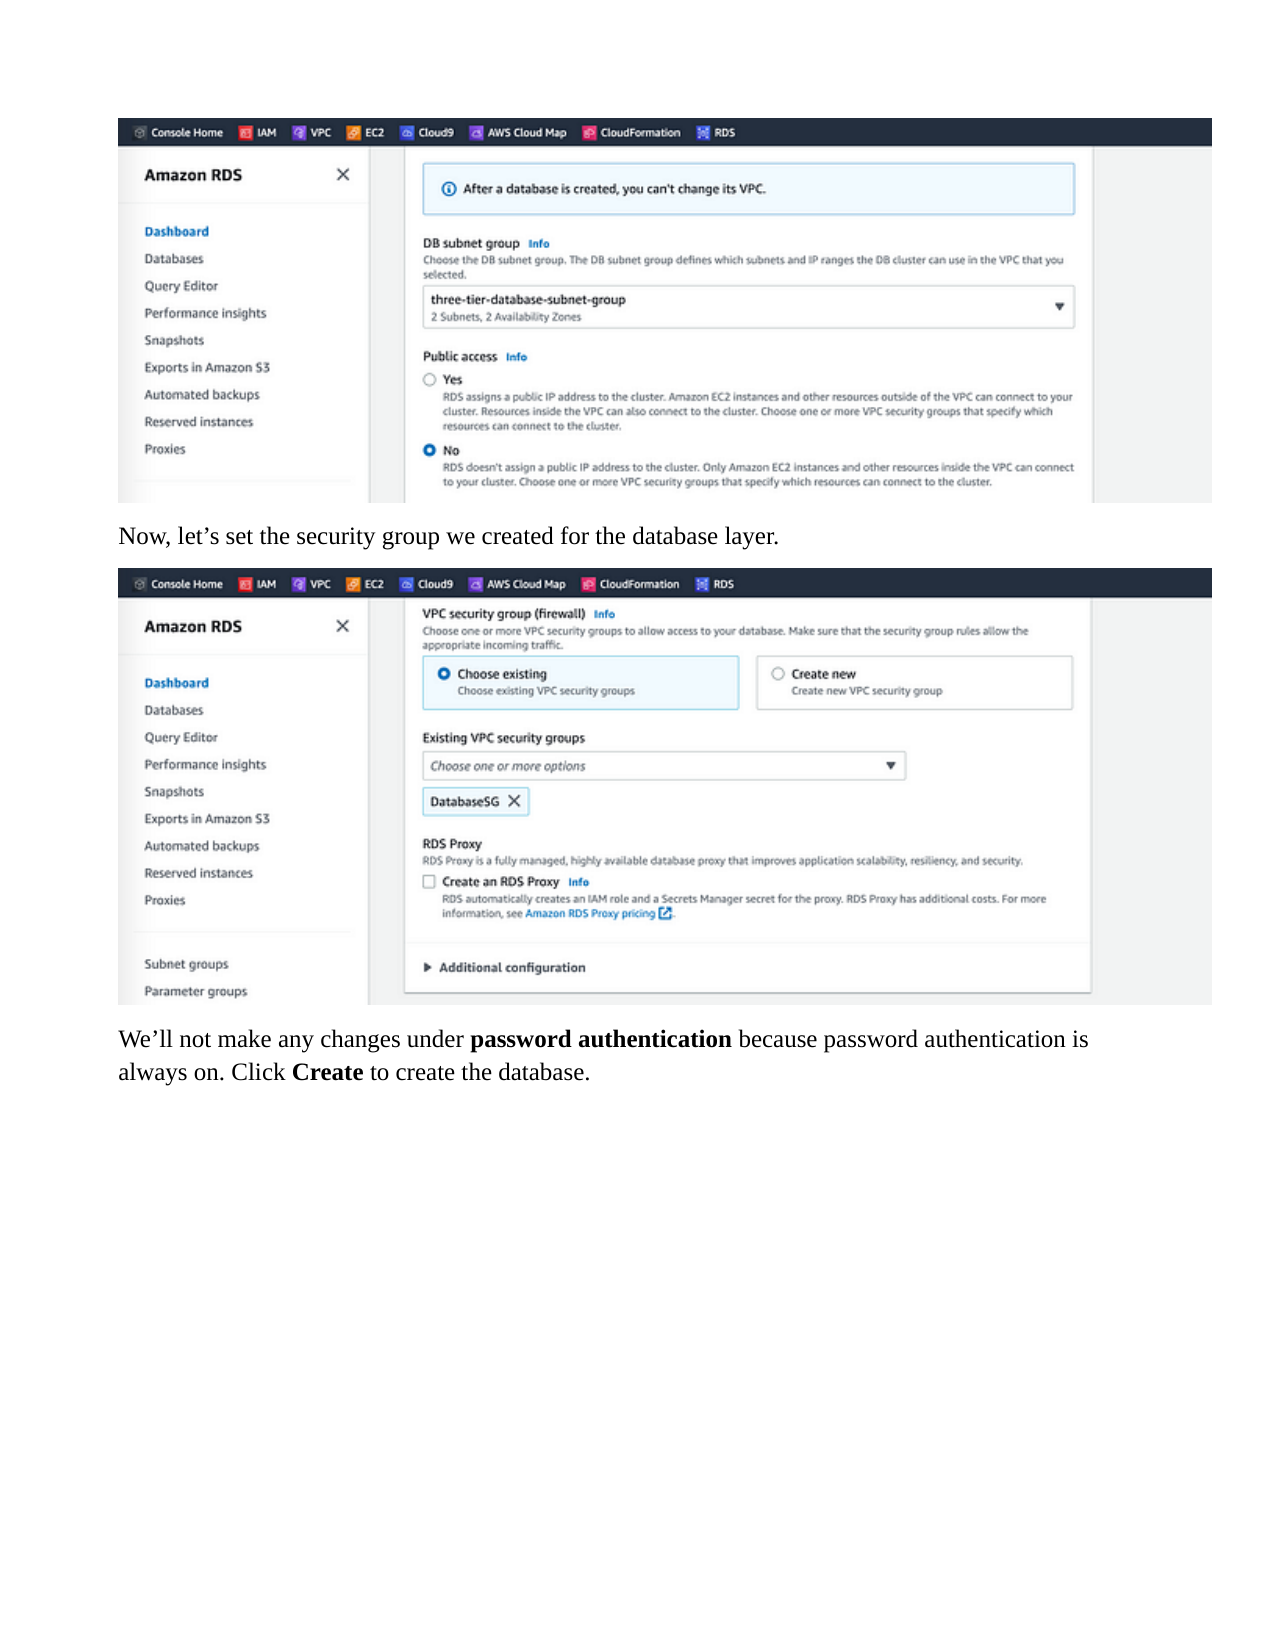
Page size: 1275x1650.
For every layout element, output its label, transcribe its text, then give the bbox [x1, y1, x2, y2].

picture [118, 568, 1212, 1005]
text We’ll not make any changes under password authentication because password authentication is always on. Click Create to create the database. [118, 1024, 1157, 1086]
text Now, let’s set the security group we created for the database layer. [118, 521, 1157, 550]
picture [118, 118, 1212, 503]
